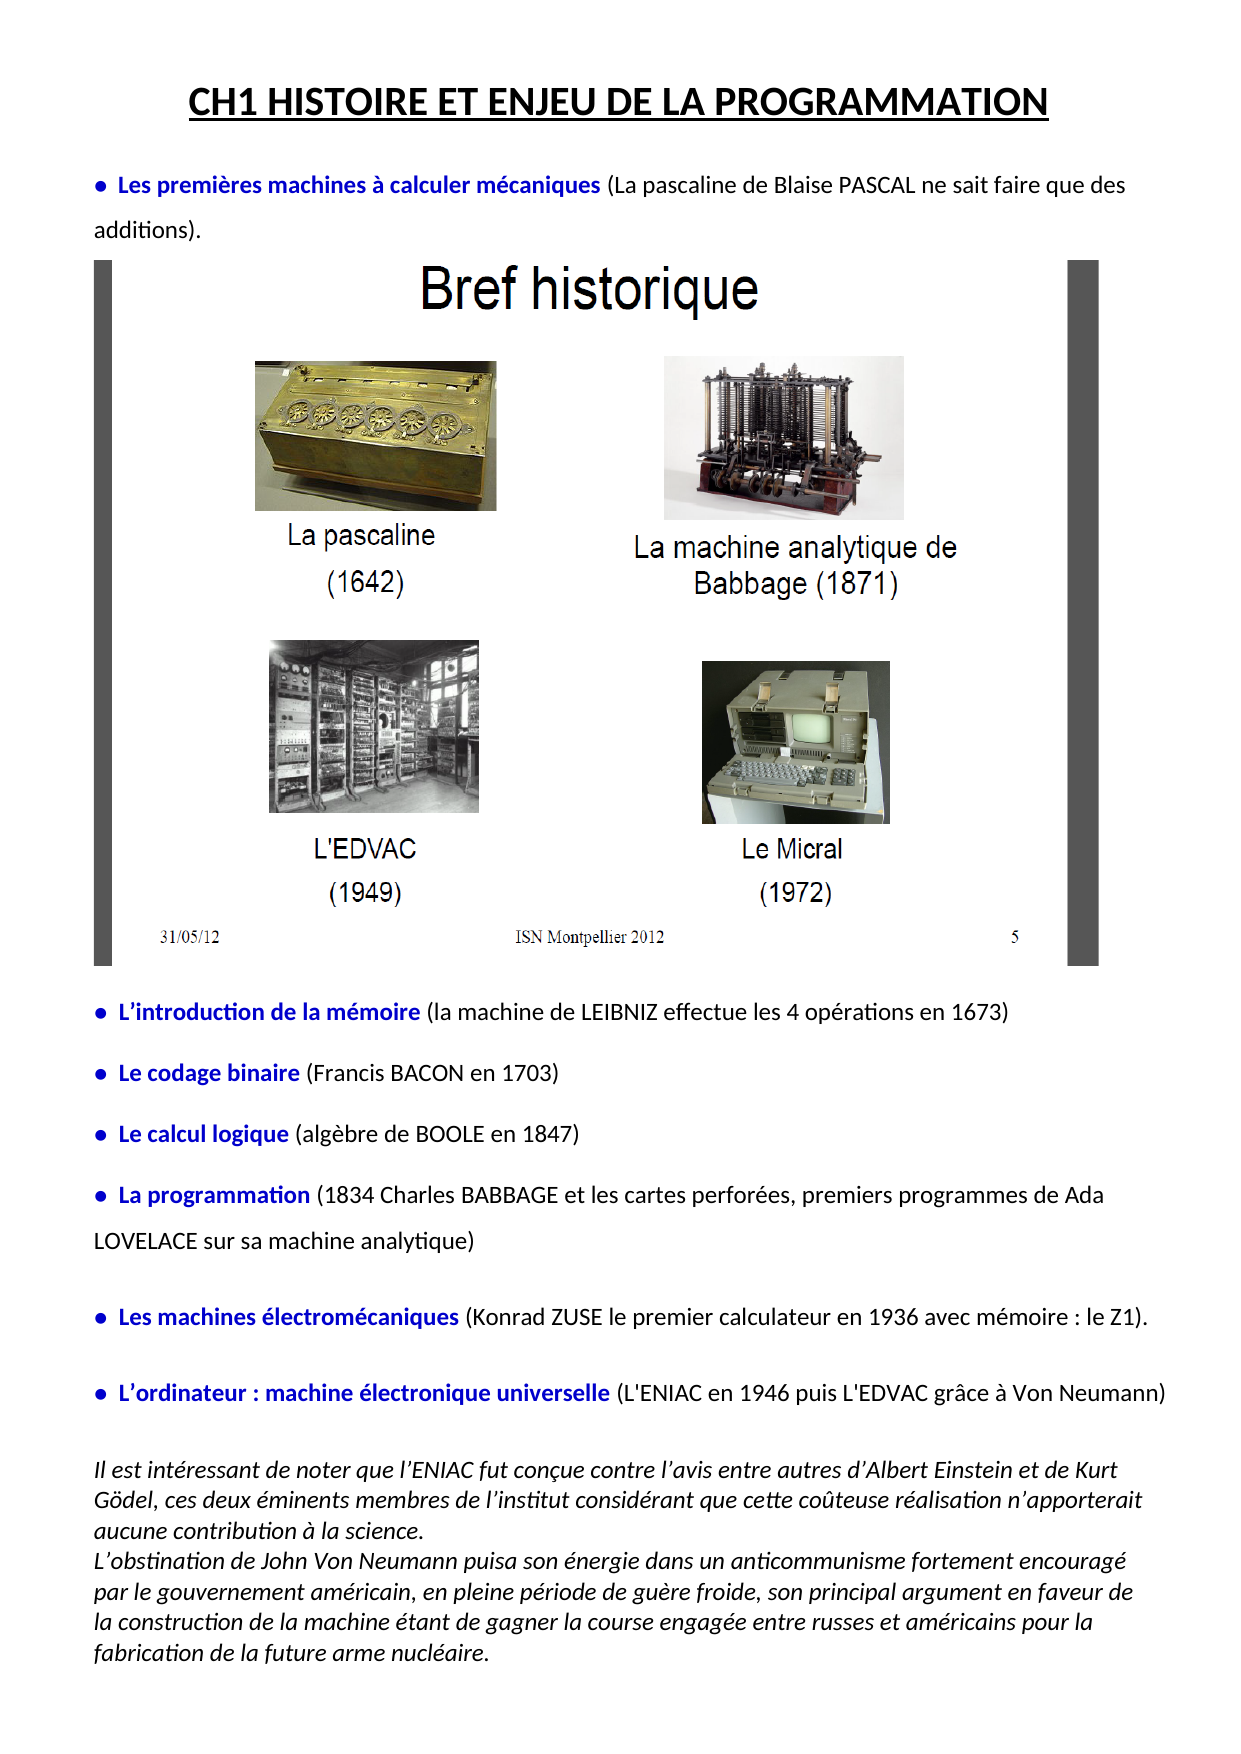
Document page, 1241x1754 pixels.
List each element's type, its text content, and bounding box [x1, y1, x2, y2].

text ● Le calcul logique (algèbre de Boole en 1847) [94, 1118, 1144, 1149]
text ● La programmation (1834 Charles Babbage et les cartes perforées, premiers programmes de Ada LOVELACE sur sa machine analytique) [94, 1179, 1144, 1256]
subtitle Ch1 Histoire et enjeu de la programmation [94, 75, 1144, 126]
text Il est intéressant de noter que l’ENIAC fut conçue contre l’avis entre autres d’Albert Einstein et de Kurt Gödel, ces deux éminents membres de l’institut considérant que cette coûteuse réalisation n’apporterait aucune contribution à la science. [94, 1454, 1144, 1545]
picture [93, 260, 1099, 966]
text ● L’introduction de la mémoire (la machine de LEIBNIZ effectue les 4 opérations en 1673) [94, 996, 1144, 1027]
text ● L’ordinateur : machine électronique universelle (L'ENIAC en 1946 puis L'EDVAC grâce à Von Neumann) [94, 1378, 1179, 1408]
text ● Les machines électromécaniques (Konrad Zuse le premier calculateur en 1936 avec mémoire : le Z1). [94, 1301, 1172, 1332]
text ● Les premières machines à calculer mécaniques (La pascaline de Blaise PASCAL ne sait faire que des additions). [94, 169, 1144, 245]
text L’obstination de John Von Neumann puisa son énergie dans un anticommunisme fortement encouragé par le gouvernement américain, en pleine période de guère froide, son principal argument en faveur de la construction de la machine étant de gagner la course engagée entre russes et américains pour la fabrication de la future arme nucléaire. [94, 1545, 1144, 1667]
text ● Le codage binaire (Francis BACON en 1703) [94, 1057, 1144, 1088]
